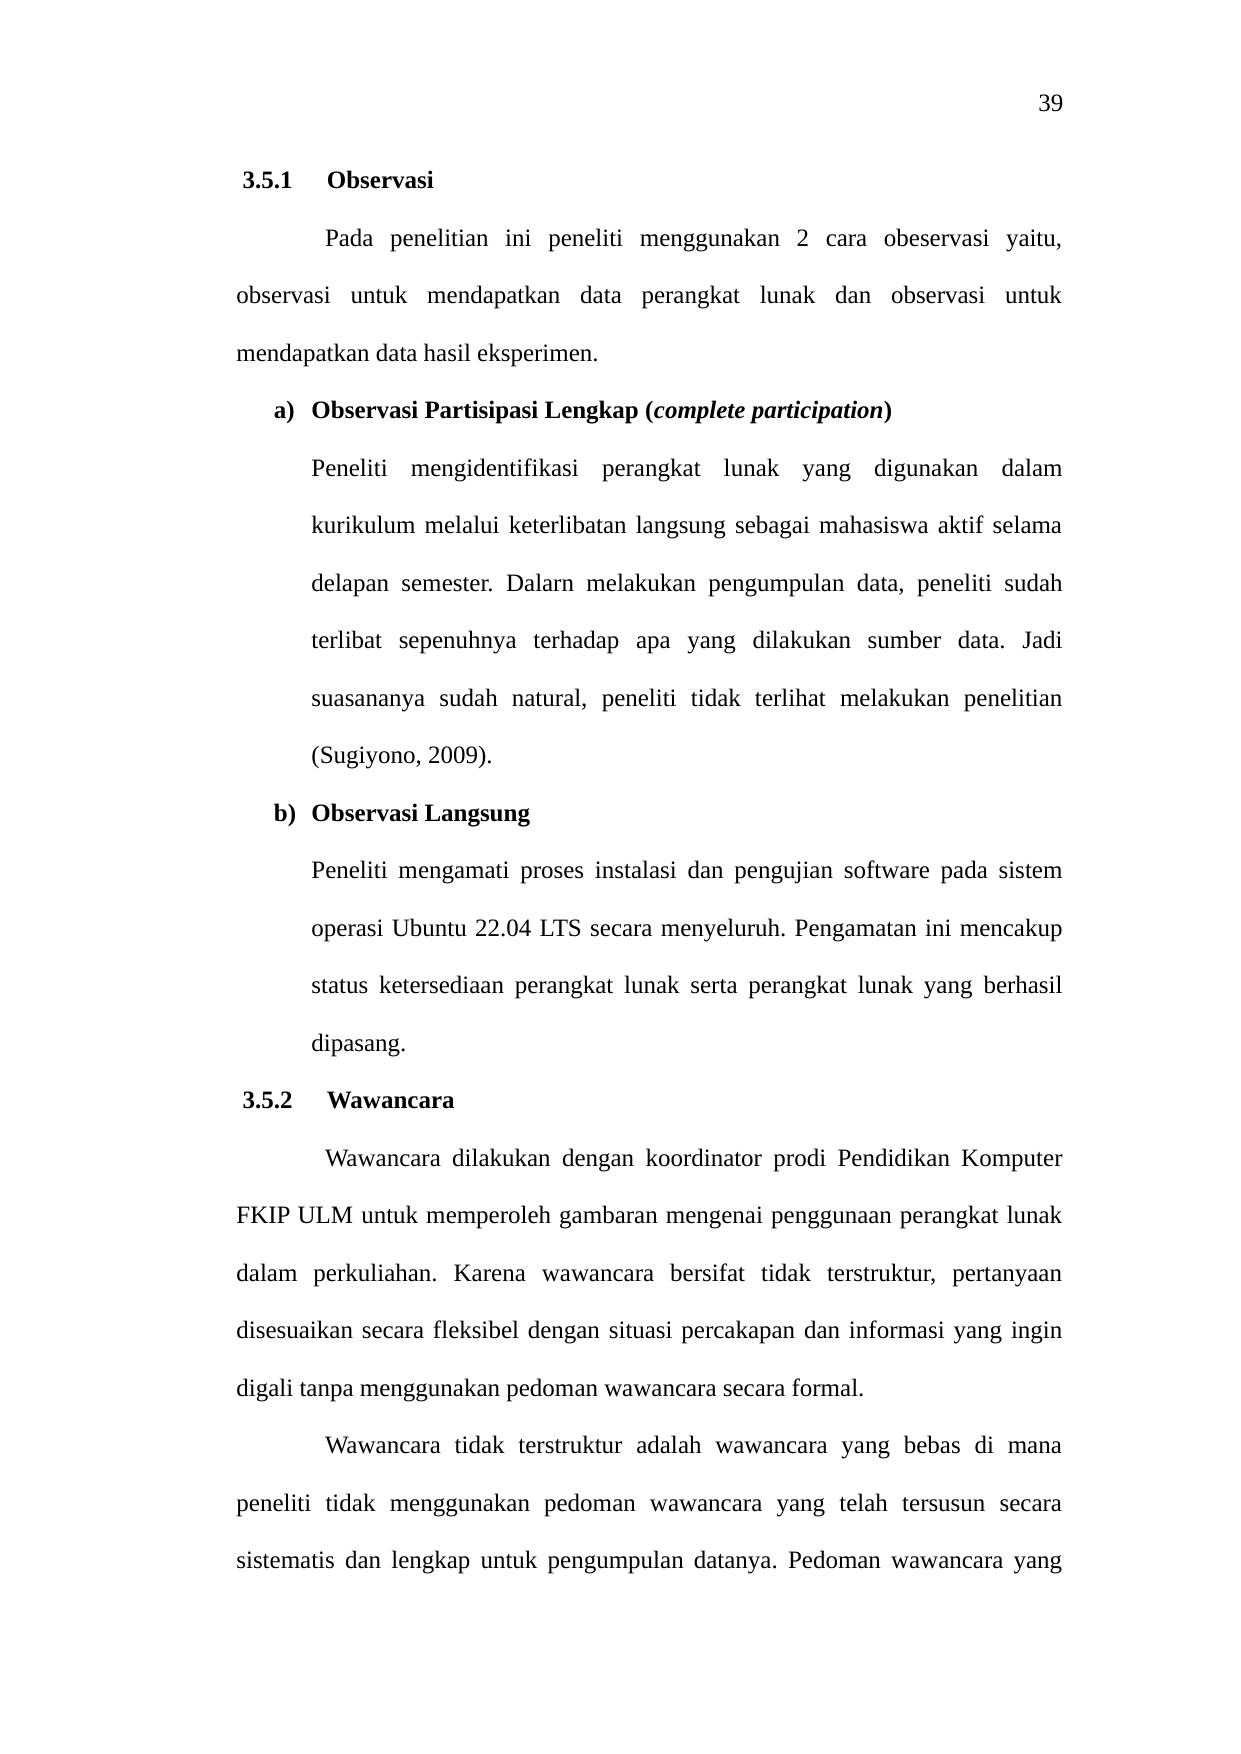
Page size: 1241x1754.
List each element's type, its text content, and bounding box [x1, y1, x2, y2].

subtitle Wawancara [236, 1085, 1063, 1114]
text Pada penelitian ini peneliti menggunakan 2 cara obeservasi yaitu, observasi untuk mendapatkan data perangkat lunak dan observasi untuk mendapatkan data hasil eksperimen. [236, 223, 1063, 367]
text Wawancara tidak terstruktur adalah wawancara yang bebas di mana peneliti tidak menggunakan pedoman wawancara yang telah tersusun secara sistematis dan lengkap untuk pengumpulan datanya. Pedoman wawancara yang [236, 1430, 1063, 1574]
list Observasi Langsung [274, 798, 1063, 827]
text Wawancara dilakukan dengan koordinator prodi Pendidikan Komputer FKIP ULM untuk memperoleh gambaran mengenai penggunaan perangkat lunak dalam perkuliahan. Karena wawancara bersifat tidak terstruktur, pertanyaan disesuaikan secara fleksibel dengan situasi percakapan dan informasi yang ingin digali tanpa menggunakan pedoman wawancara secara formal. [236, 1143, 1063, 1402]
list Peneliti mengamati proses instalasi dan pengujian software pada sistem operasi Ubuntu 22.04 LTS secara menyeluruh. Pengamatan ini mencakup status ketersediaan perangkat lunak serta perangkat lunak yang berhasil dipasang. [274, 855, 1063, 1057]
list Observasi Partisipasi Lengkap (complete participation) [274, 395, 1063, 424]
subtitle Observasi [236, 165, 1063, 194]
list Peneliti mengidentifikasi perangkat lunak yang digunakan dalam kurikulum melalui keterlibatan langsung sebagai mahasiswa aktif selama delapan semester. Dalarn melakukan pengumpulan data, peneliti sudah terlibat sepenuhnya terhadap apa yang dilakukan sumber data. Jadi suasananya sudah natural, peneliti tidak terlihat melakukan penelitian (Sugiyono, 2009). [274, 453, 1063, 769]
